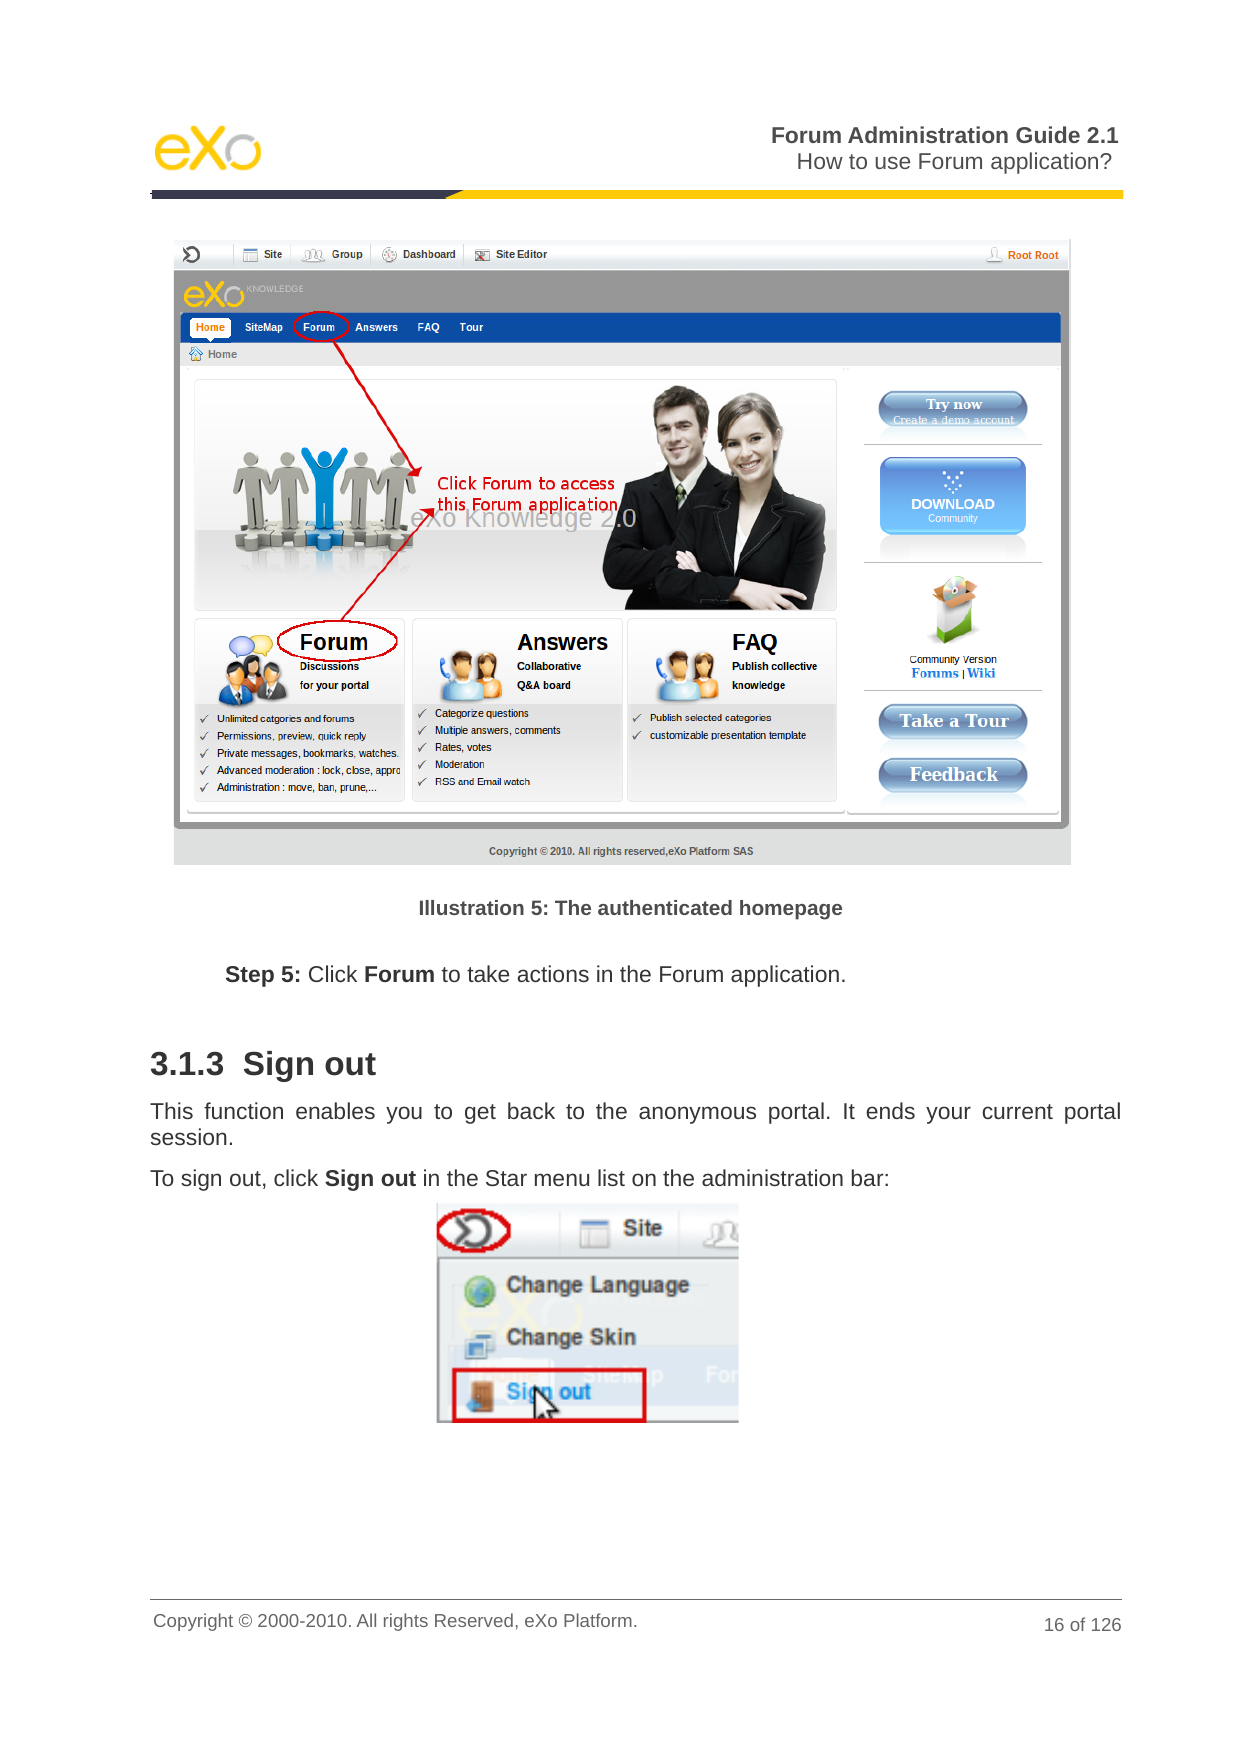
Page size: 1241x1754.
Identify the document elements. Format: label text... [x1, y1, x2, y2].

picture [173, 239, 1071, 865]
subtitle Sign out [150, 1044, 1122, 1083]
picture [151, 190, 1124, 199]
picture [436, 1203, 739, 1423]
picture [155, 125, 262, 171]
text This function enables you to get back to the anonymous portal. It ends your current portal session. [150, 1098, 1122, 1150]
list Step 5: Click Forum to take actions in the Forum application. [187, 961, 1122, 988]
list Illustration 6: The authenticated homepage [162, 304, 1099, 920]
text To sign out, click Sign out in the Star menu list on the administration bar: [150, 1165, 1122, 1192]
